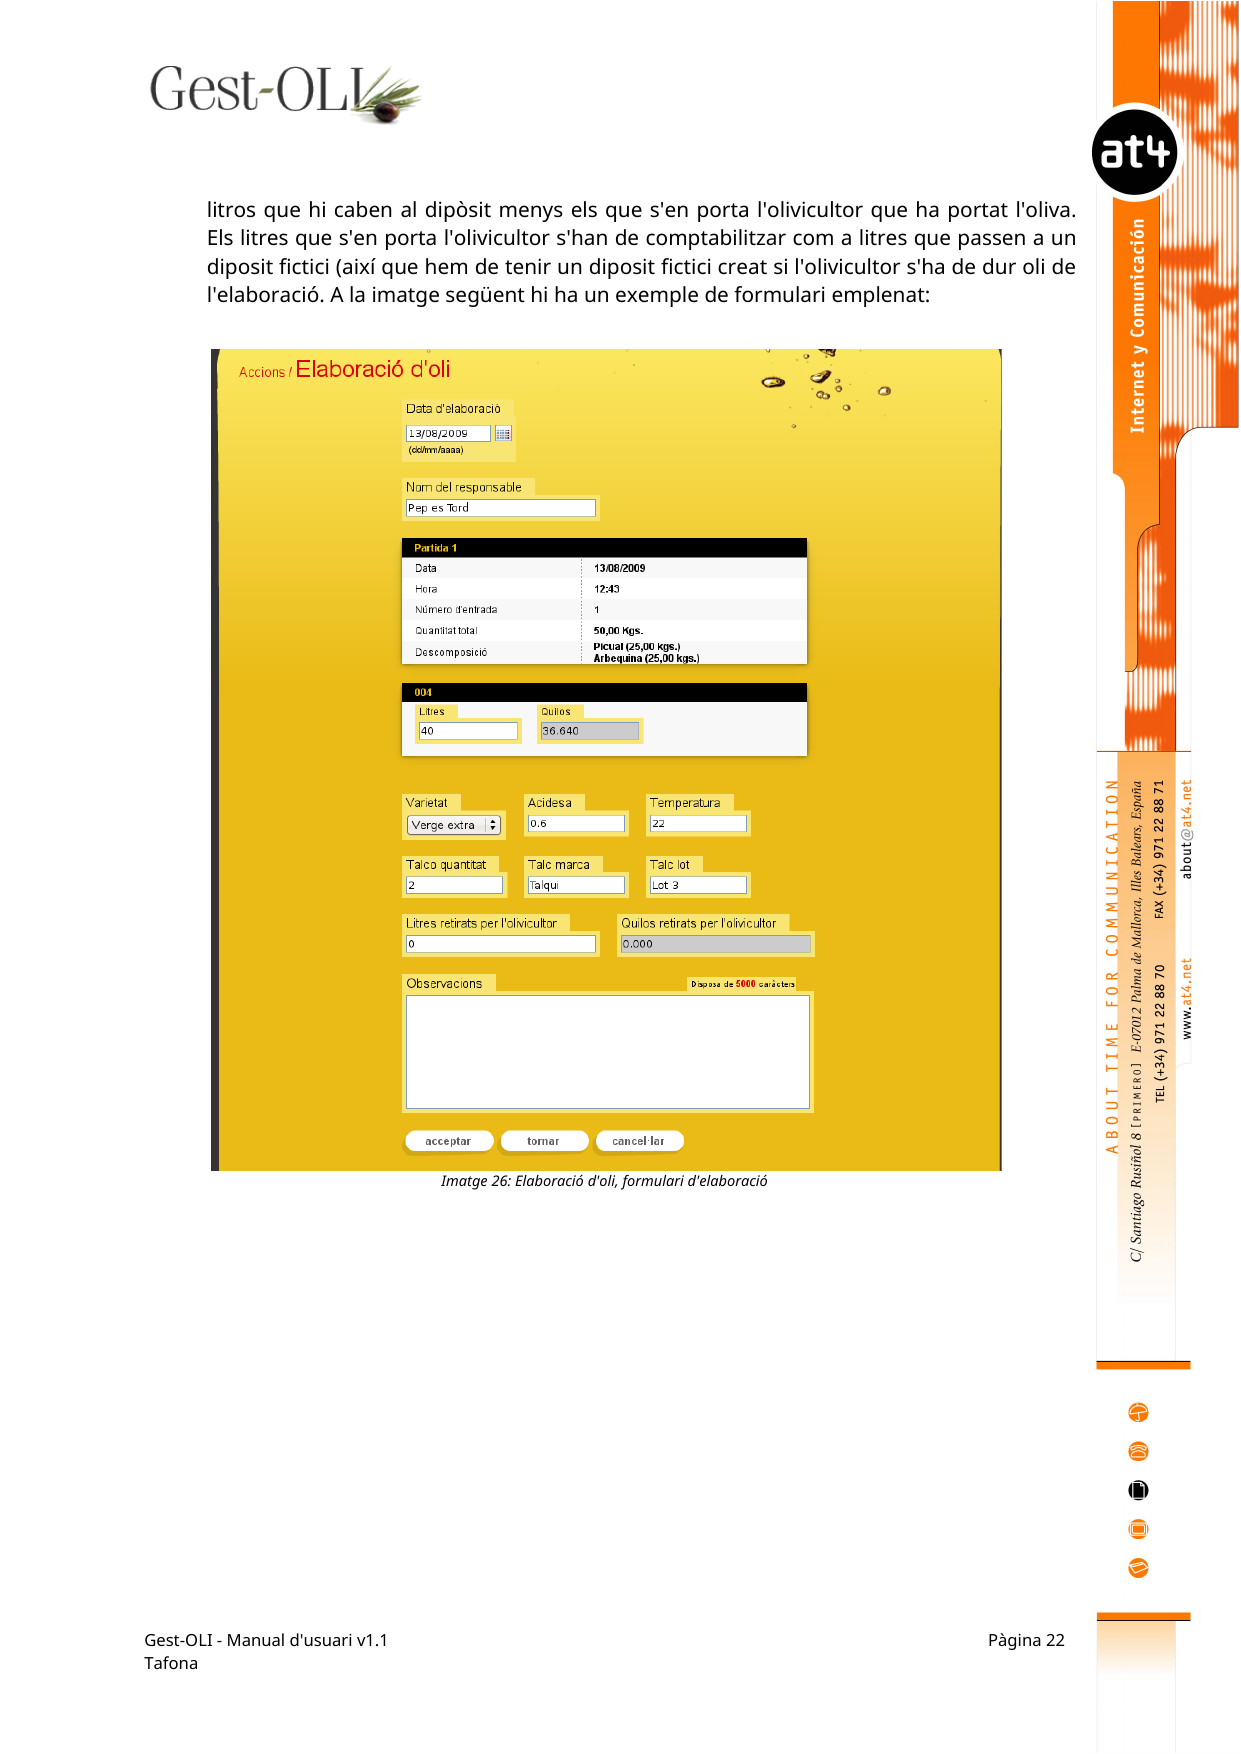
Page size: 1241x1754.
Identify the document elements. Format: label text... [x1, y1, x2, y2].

text litros que hi caben al dipòsit menys els que s'en porta l'olivicultor que ha portat l'oliva. Els litres que s'en porta l'olivicultor s'han de comptabilitzar com a litres que passen a un diposit fictici (així que hem de tenir un diposit fictici creat si l'olivicultor s'ha de dur oli de l'elaboració. A la imatge següent hi ha un exemple de formulari emplenat: [207, 195, 1078, 309]
picture [1085, 1, 1239, 1753]
picture [149, 66, 423, 126]
text Imatge 26: Elaboració d'oli, formulari d'elaboració [209, 1171, 1002, 1190]
picture [209, 349, 1002, 1171]
